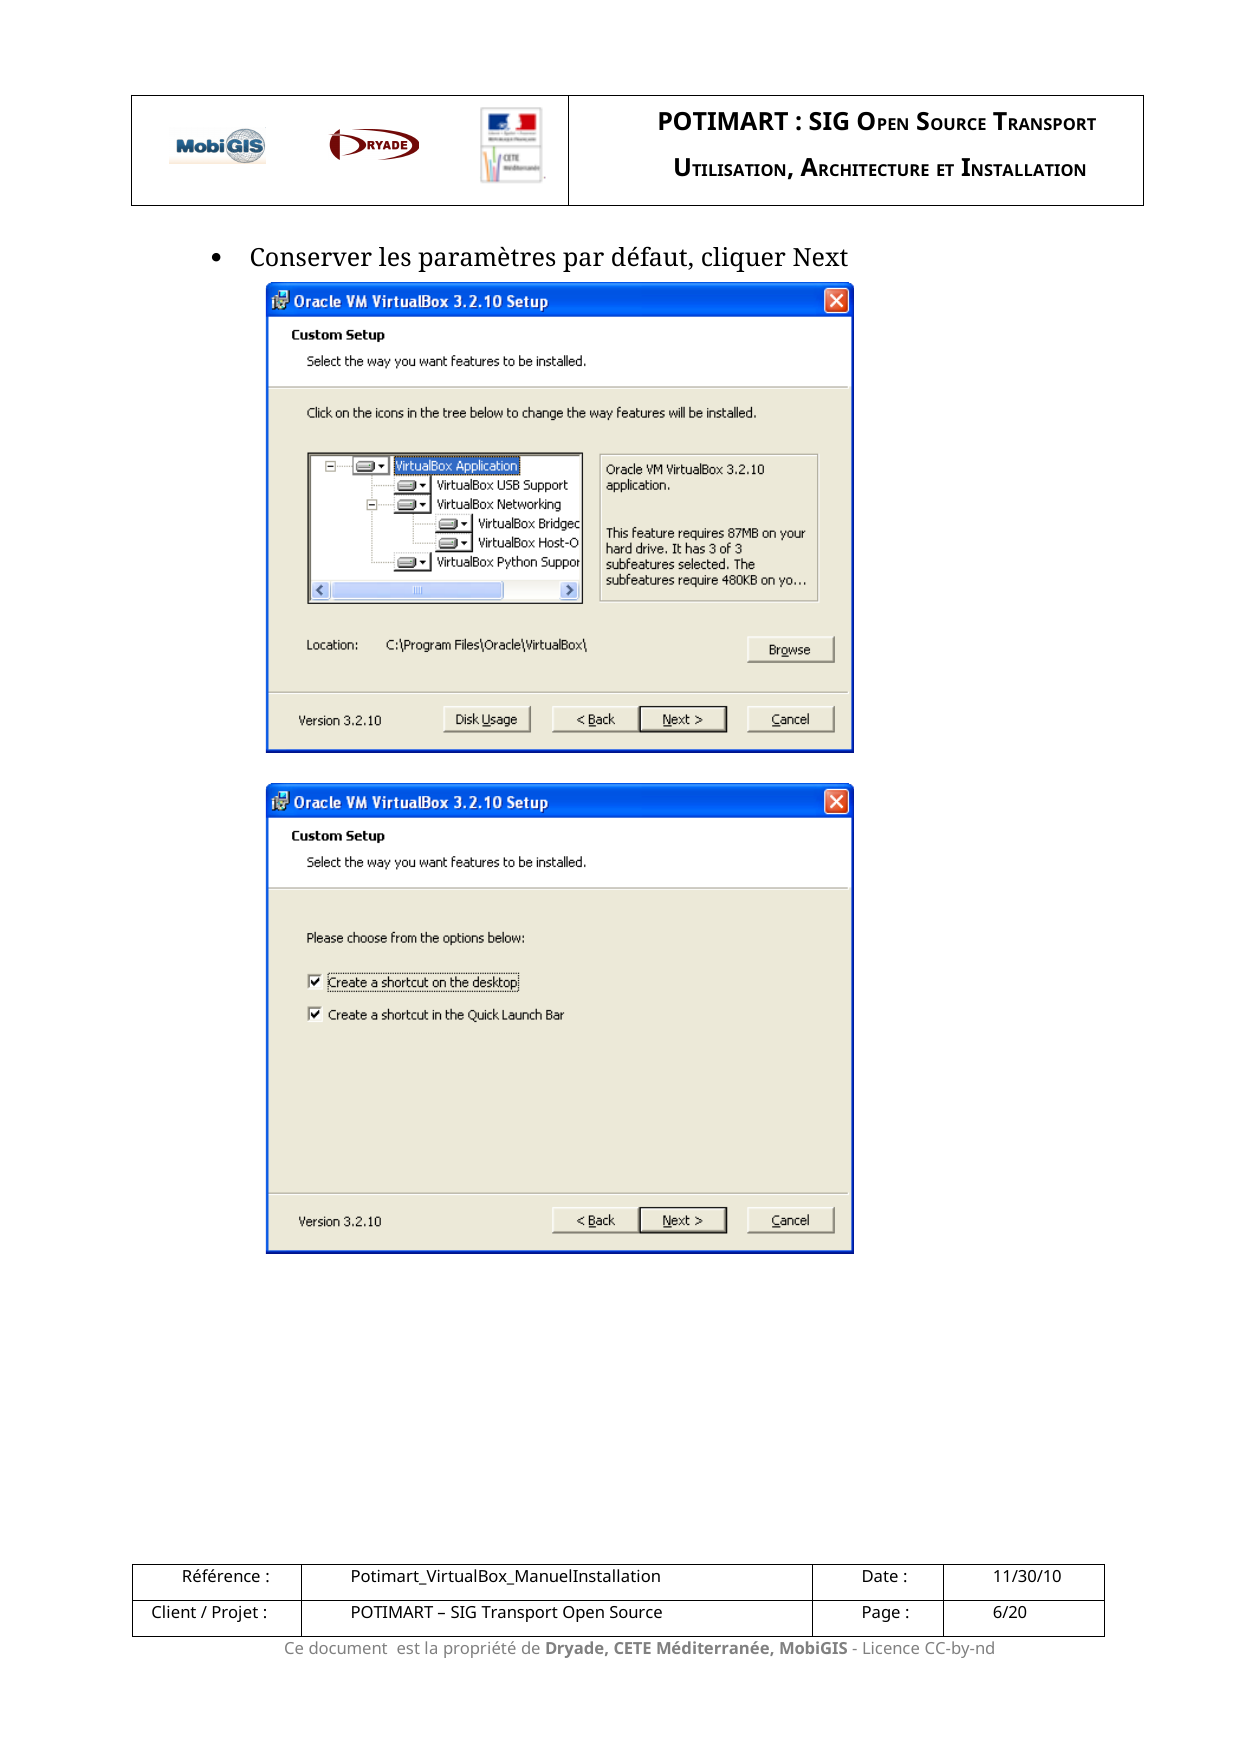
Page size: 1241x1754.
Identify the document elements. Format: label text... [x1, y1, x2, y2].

picture [328, 129, 419, 160]
picture [265, 282, 854, 753]
picture [265, 783, 854, 1254]
list Conserver les paramètres par défaut, cliquer Next [212, 239, 1146, 762]
picture [479, 106, 546, 185]
picture [169, 127, 266, 164]
